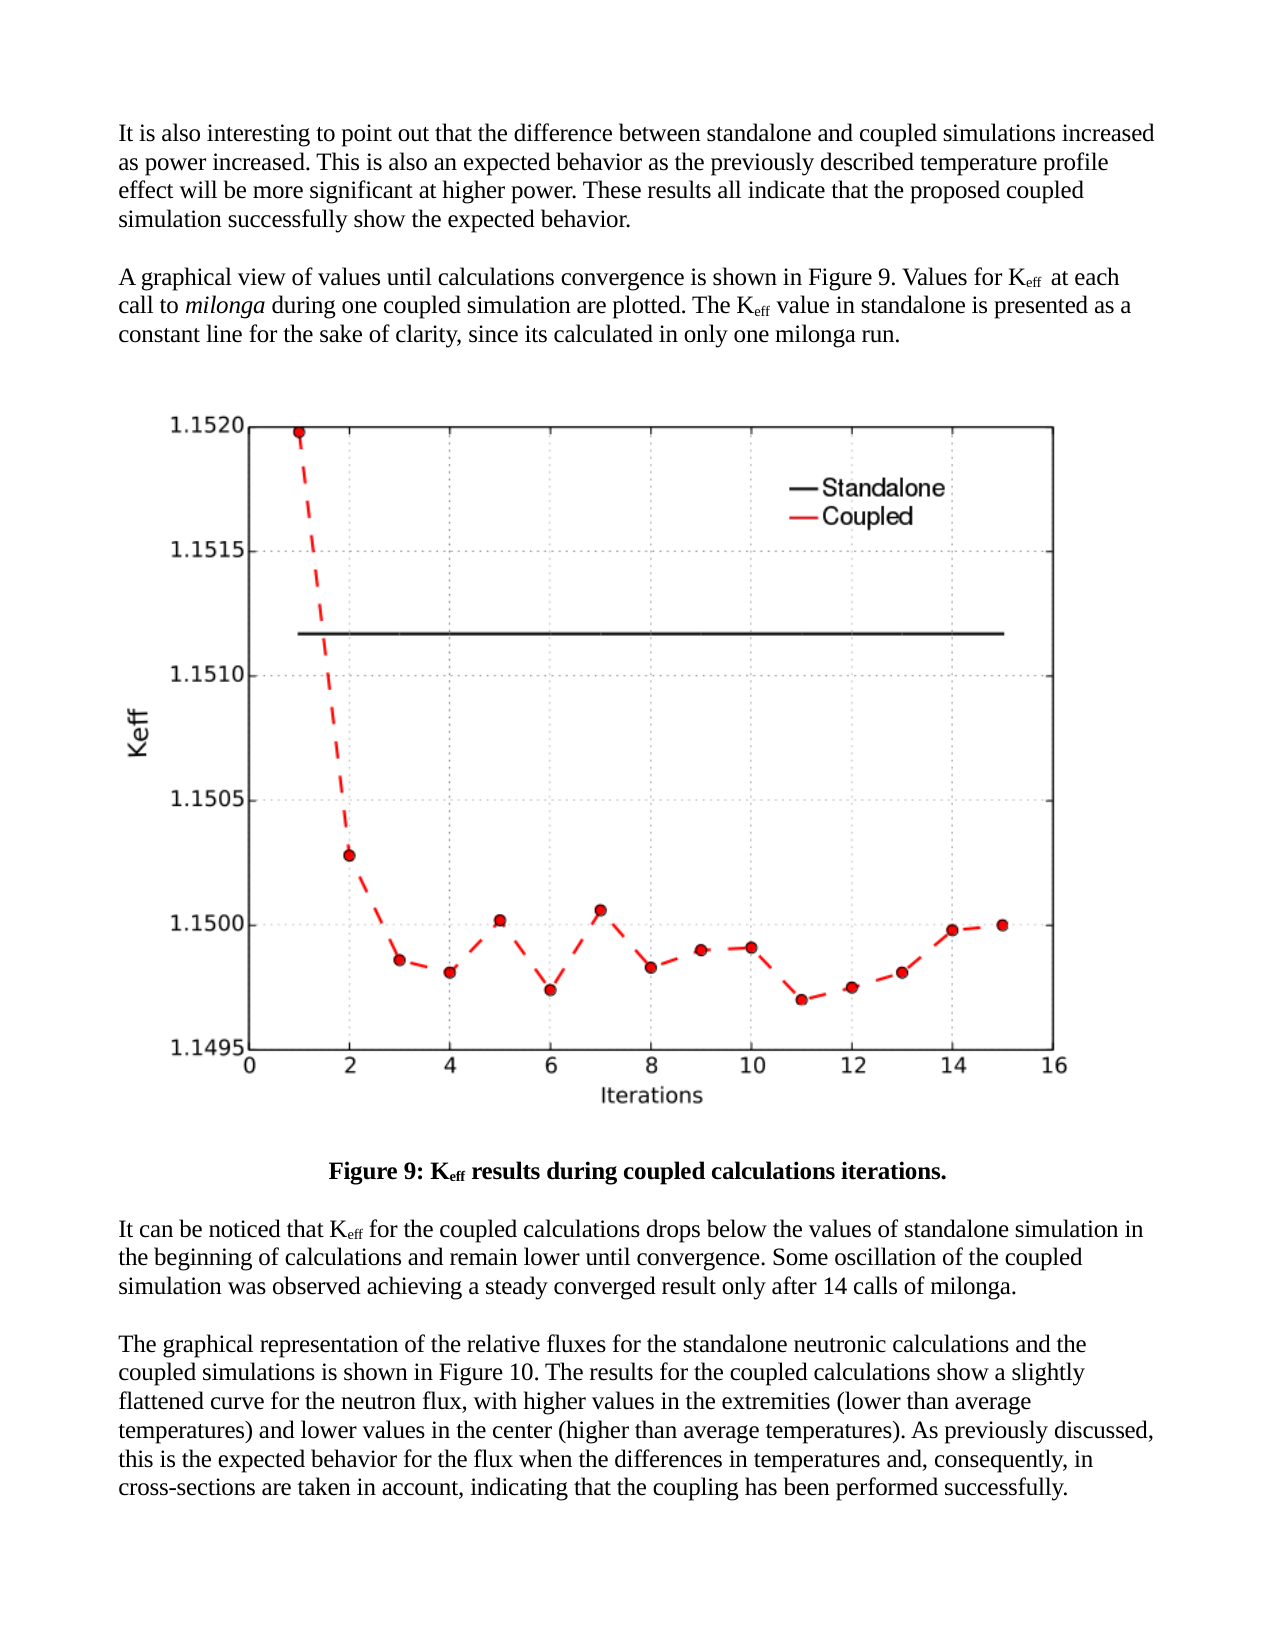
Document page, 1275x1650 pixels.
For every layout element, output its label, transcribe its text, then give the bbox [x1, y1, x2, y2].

picture [118, 348, 1157, 1128]
text It can be noticed that Keff for the coupled calculations drops below the values of standalone simulation in the beginning of calculations and remain lower until convergence. Some oscillation of the coupled simulation was observed achieving a steady converged result only after 14 calls of milonga. [118, 1214, 1157, 1300]
text It is also interesting to point out that the difference between standalone and coupled simulations increased as power increased. This is also an expected behavior as the previously described temperature profile effect will be more significant at higher power. These results all indicate that the proposed coupled simulation successfully show the expected behavior. [118, 118, 1157, 233]
text The graphical representation of the relative fluxes for the standalone neutronic calculations and the coupled simulations is shown in Figure 10. The results for the coupled calculations show a slightly flattened curve for the neutron flux, with higher values in the extremities (lower than average temperatures) and lower values in the center (higher than average temperatures). As previously discussed, this is the expected behavior for the flux when the differences in temperatures and, consequently, in cross-sections are taken in account, indicating that the coupling has been performed successfully. [118, 1329, 1157, 1501]
text A graphical view of values until calculations convergence is shown in Figure 9. Values for Keff at each call to milonga during one coupled simulation are plotted. The Keff value in standalone is presented as a constant line for the sake of clarity, since its calculated in only one milonga run. [118, 262, 1157, 348]
text Figure 9: Keff results during coupled calculations iterations. [118, 1156, 1157, 1185]
